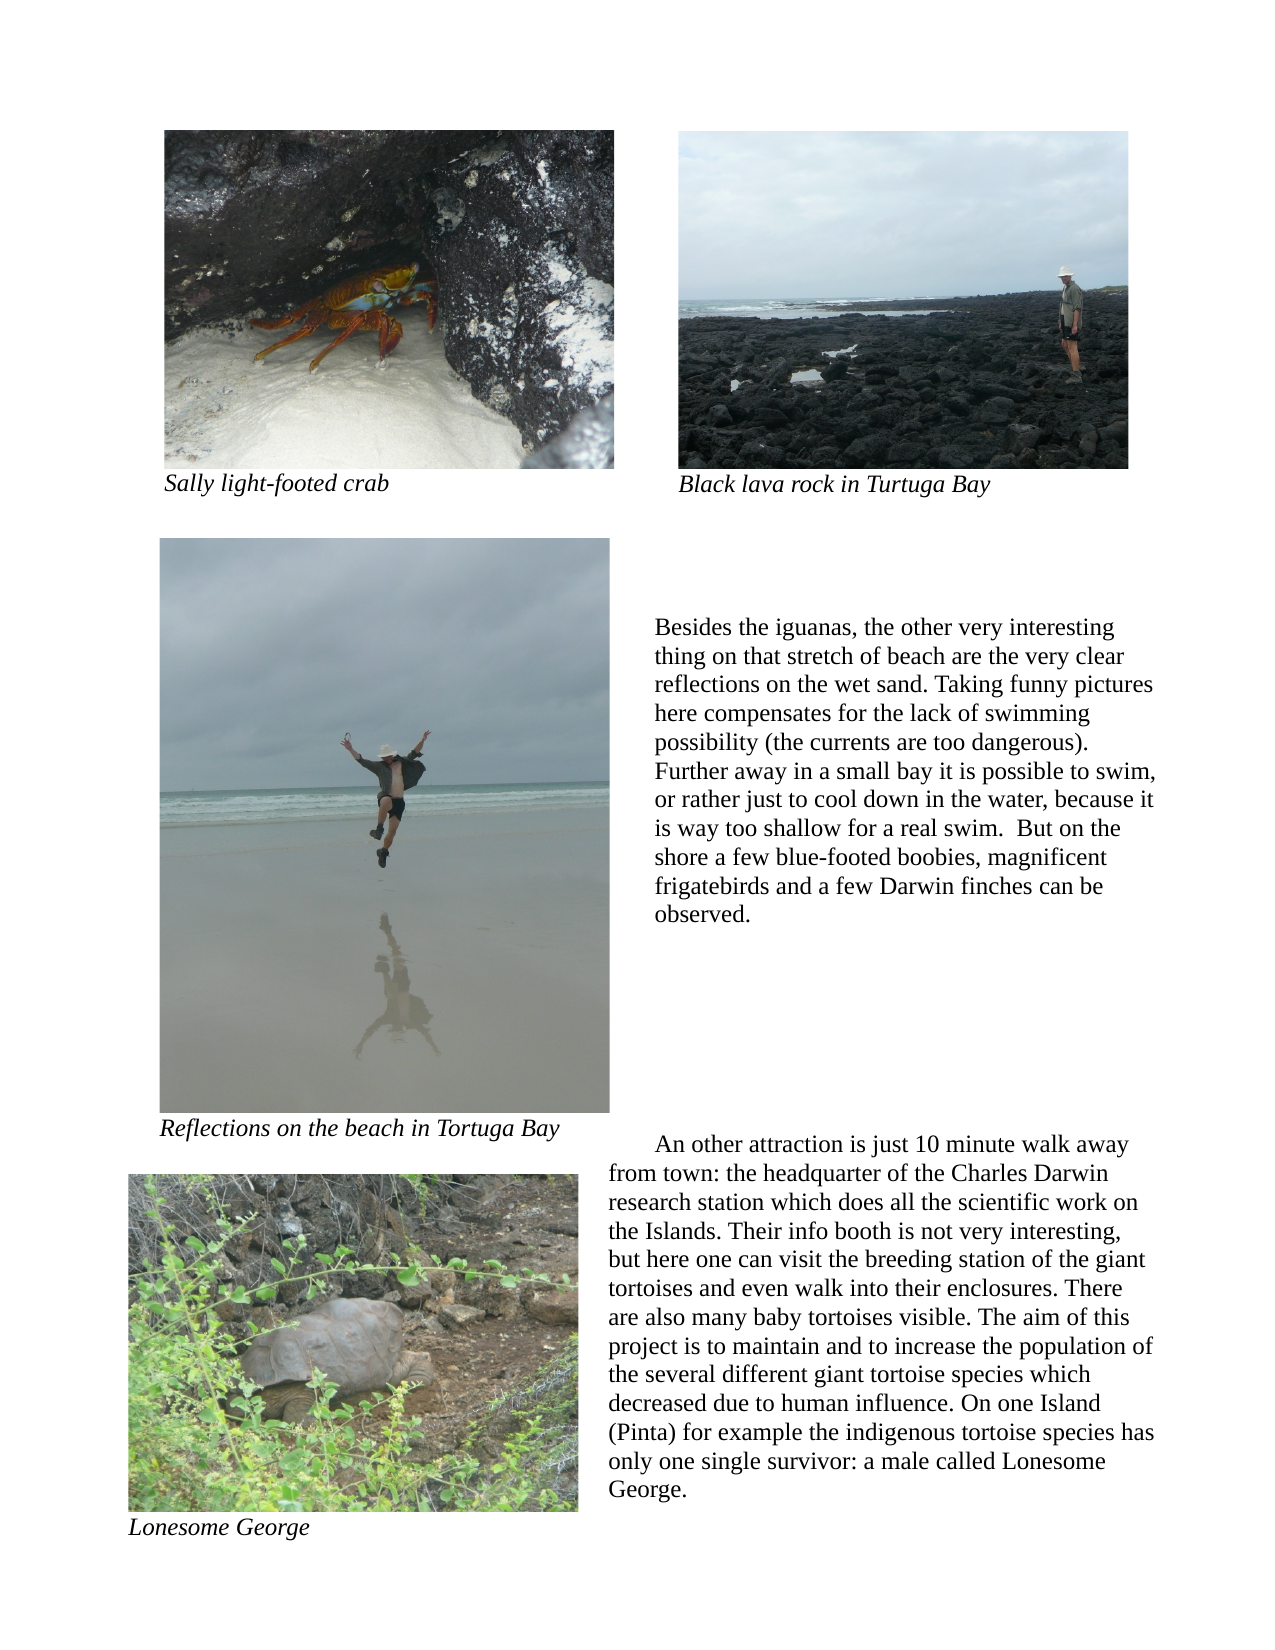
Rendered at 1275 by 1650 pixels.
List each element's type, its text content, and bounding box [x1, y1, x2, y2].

text Black lava rock in Turtuga Bay [678, 469, 1128, 497]
text Further away in a small bay it is possible to swim, or rather just to cool down in the water, because it is way too shallow for a real swim. But on the shore a few blue-footed boobies, magnificent frigatebirds and a few Darwin finches can be observed. [610, 756, 1157, 928]
text Lonesome George [128, 1512, 578, 1541]
text Besides the iguanas, the other very interesting thing on that stretch of beach are the very clear reflections on the wet sand. Taking funny pictures here compensates for the lack of swimming possibility (the currents are too dangerous). [610, 612, 1157, 756]
picture [128, 1174, 579, 1512]
picture [678, 131, 1129, 469]
text [118, 612, 159, 756]
text Reflections on the beach in Tortuga Bay [159, 1113, 609, 1141]
picture [159, 538, 610, 1113]
picture [164, 130, 615, 469]
text Sally light-footed crab [164, 469, 614, 497]
text [118, 756, 159, 928]
text An other attraction is just 10 minute walk away from town: the headquarter of the Charles Darwin research station which does all the scientific work on the Islands. Their info booth is not very interesting, but here one can visit the breeding station of the giant tortoises and even walk into their enclosures. There are also many baby tortoises visible. The aim of this project is to maintain and to increase the population of the several different giant tortoise species which decreased due to human influence. On one Island (Pinta) for example the indigenous tortoise species has only one single survivor: a male called Lonesome George. [118, 1129, 1157, 1503]
